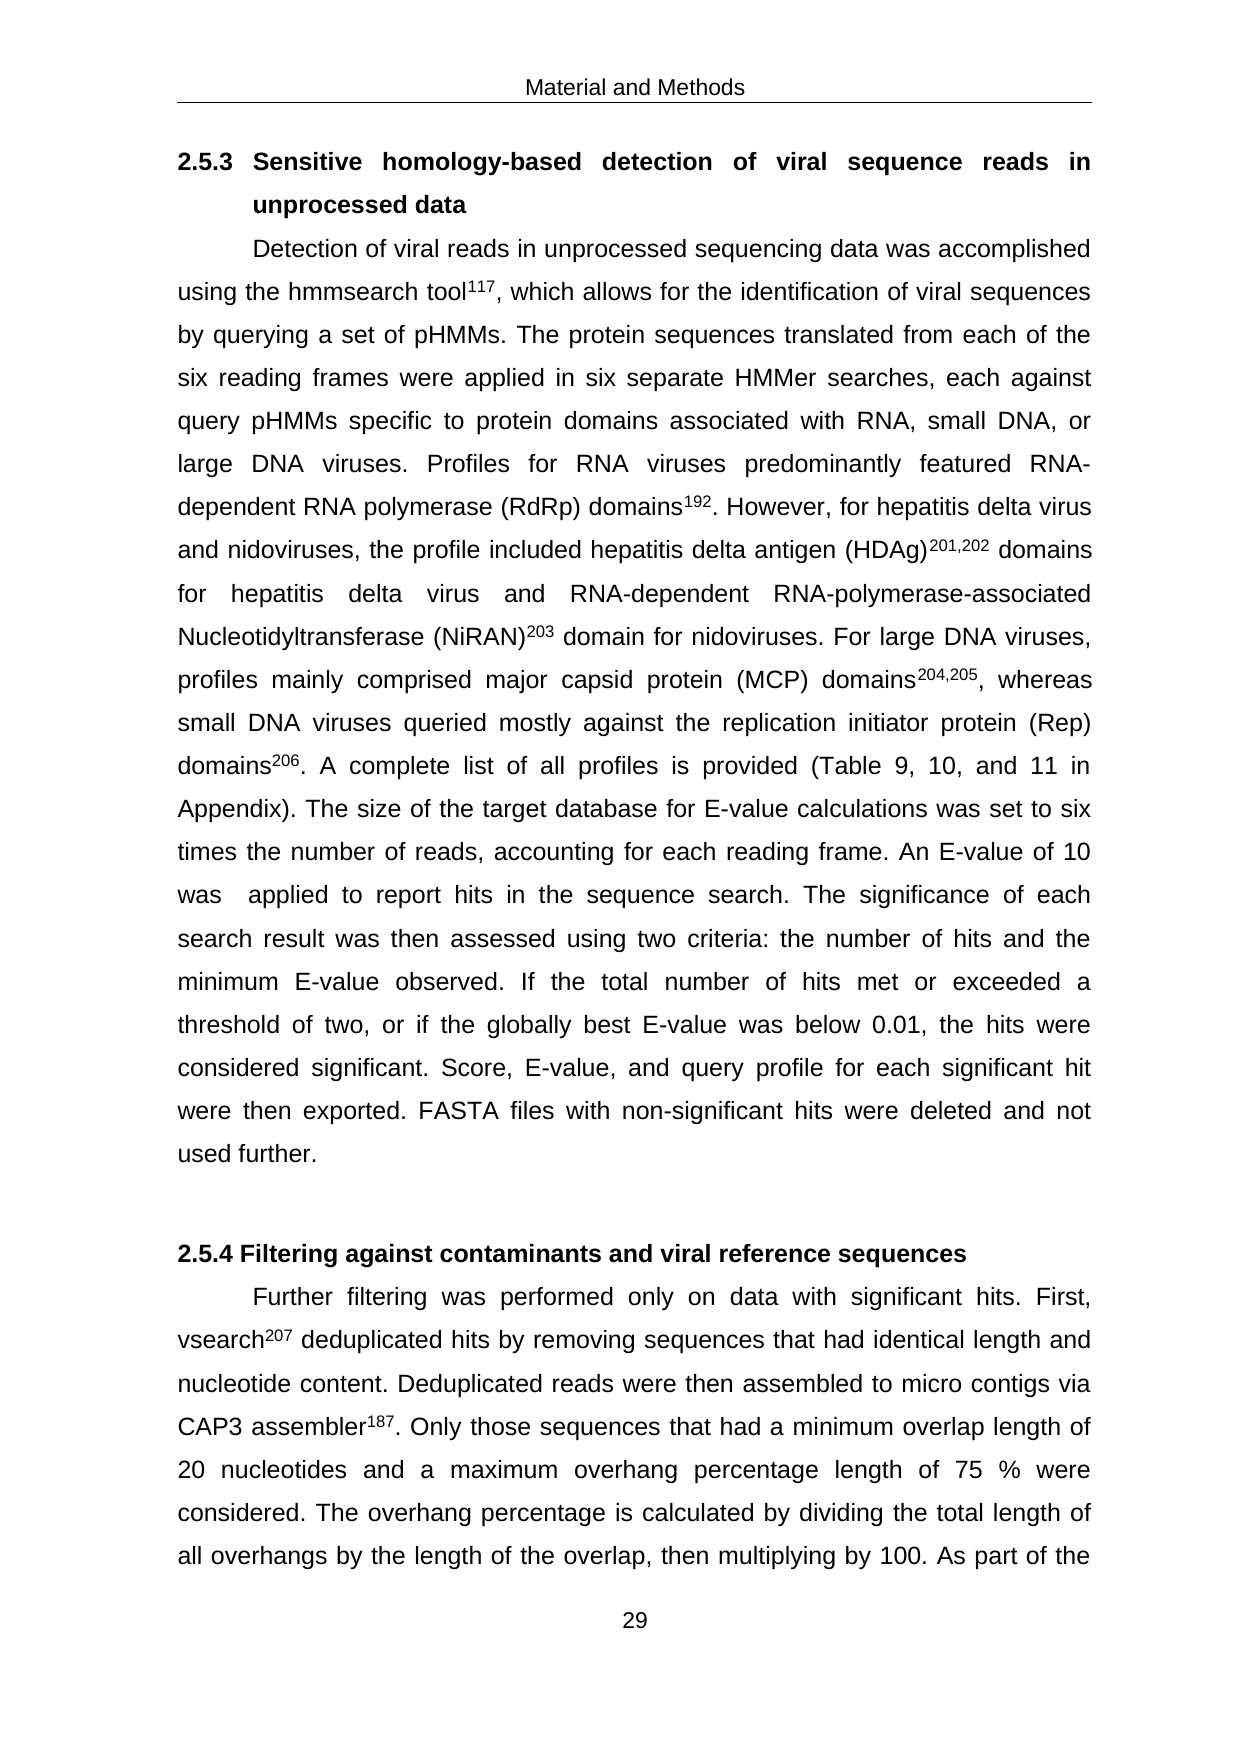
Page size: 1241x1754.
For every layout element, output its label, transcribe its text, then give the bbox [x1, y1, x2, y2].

text Detection of viral reads in unprocessed sequencing data was accomplished using the hmmsearch tool117, which allows for the identification of viral sequences by querying a set of pHMMs. The protein sequences translated from each of the six reading frames were applied in six separate HMMer searches, each against query pHMMs specific to protein domains associated with RNA, small DNA, or large DNA viruses. Profiles for RNA viruses predominantly featured RNA-dependent RNA polymerase (RdRp) domains192. However, for hepatitis delta virus and nidoviruses, the profile included hepatitis delta antigen (HDAg)201,202 domains for hepatitis delta virus and RNA-dependent RNA-polymerase-associated Nucleotidyltransferase (NiRAN)203 domain for nidoviruses. For large DNA viruses, profiles mainly comprised major capsid protein (MCP) domains204,205, whereas small DNA viruses queried mostly against the replication initiator protein (Rep) domains206. A complete list of all profiles is provided (Table 9, 10, and 11 in Appendix). The size of the target database for E-value calculations was set to six times the number of reads, accounting for each reading frame. An E-value of 10 was applied to report hits in the sequence search. The significance of each search result was then assessed using two criteria: the number of hits and the minimum E-value observed. If the total number of hits met or exceeded a threshold of two, or if the globally best E-value was below 0.01, the hits were considered significant. Score, E-value, and query profile for each significant hit were then exported. FASTA files with non-significant hits were deleted and not used further. [177, 234, 1092, 1168]
text Further filtering was performed only on data with significant hits. First, vsearch207 deduplicated hits by removing sequences that had identical length and nucleotide content. Deduplicated reads were then assembled to micro contigs via CAP3 assembler187. Only those sequences that had a minimum overlap length of 20 nucleotides and a maximum overhang percentage length of 75 % were considered. The overhang percentage is calculated by dividing the total length of all overhangs by the length of the overlap, then multiplying by 100. As part of the [177, 1282, 1092, 1570]
subtitle 2.5.3 Sensitive homology-based detection of viral sequence reads in unprocessed data [177, 147, 1092, 219]
subtitle 2.5.4 Filtering against contaminants and viral reference sequences [177, 1239, 1092, 1268]
